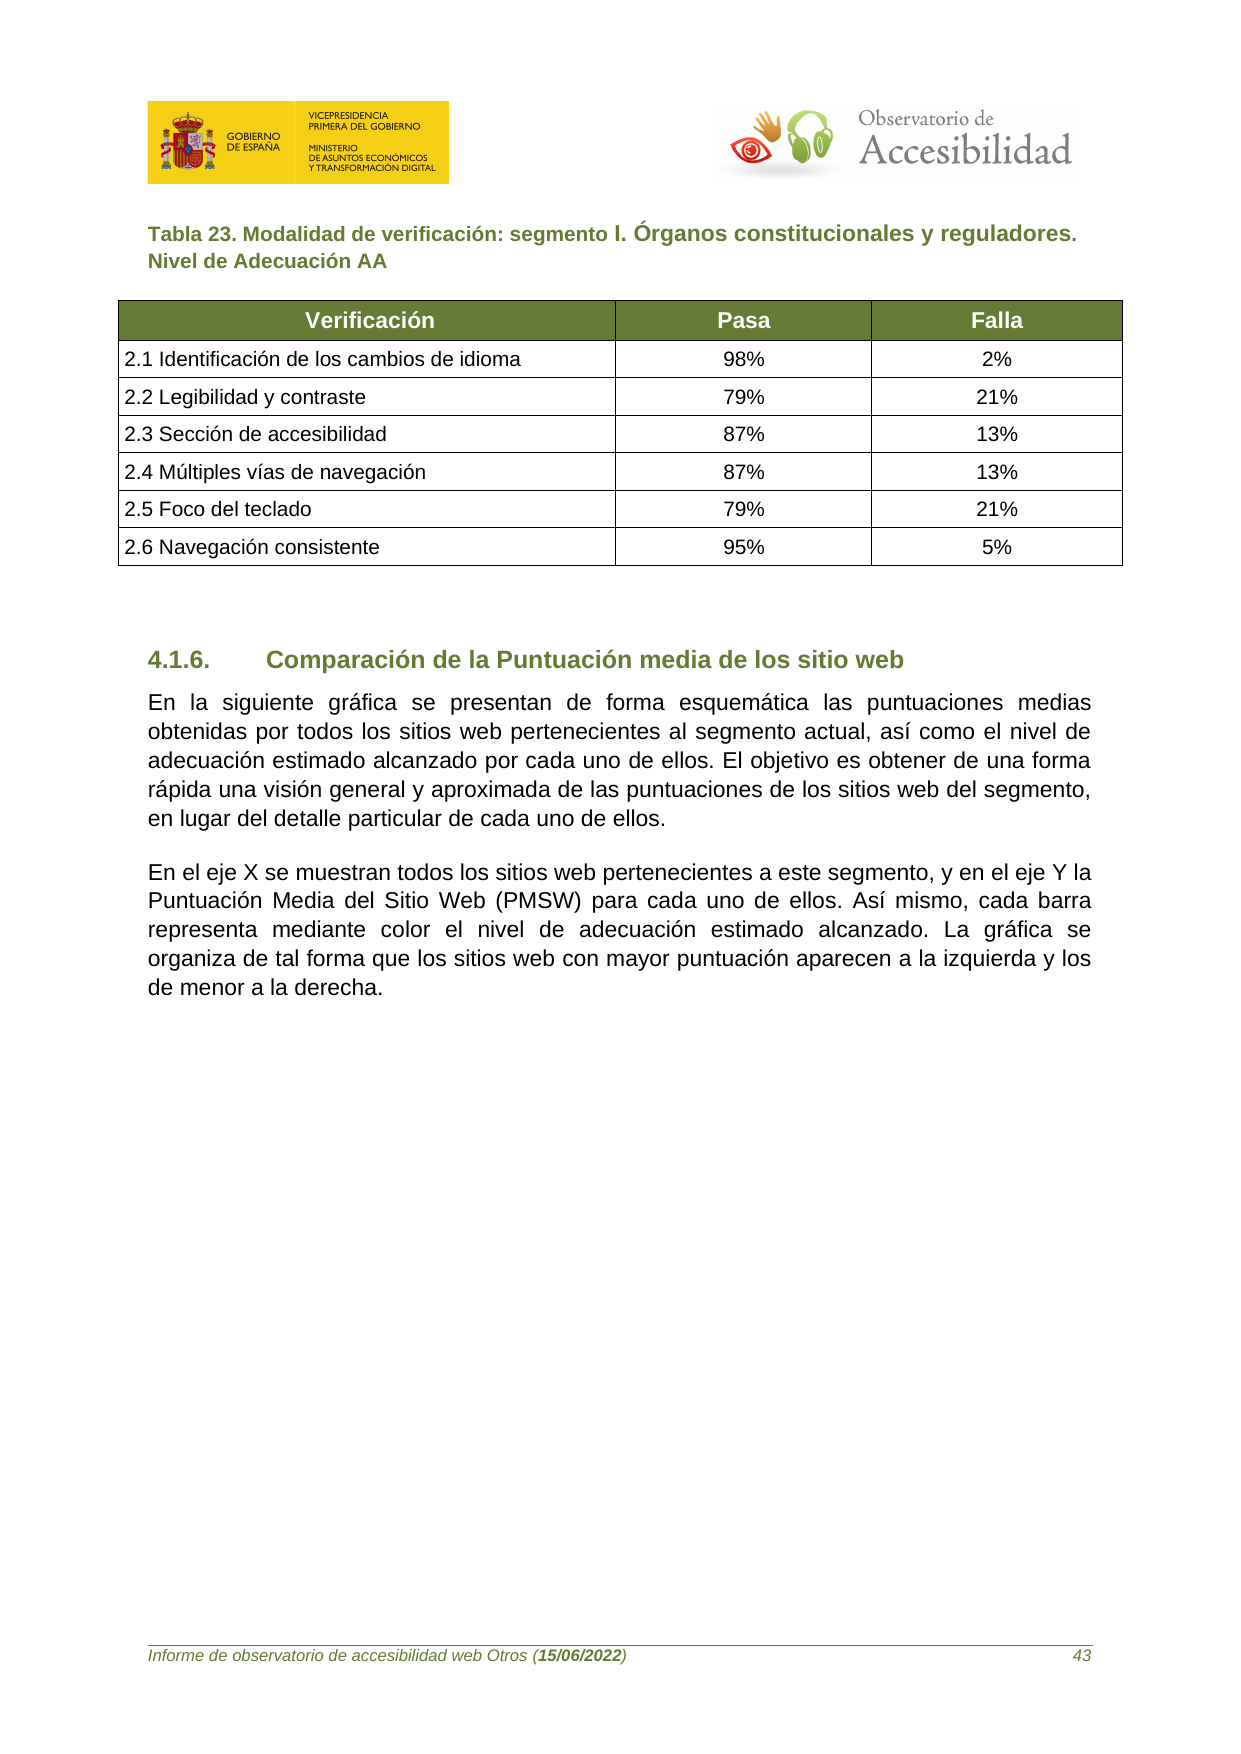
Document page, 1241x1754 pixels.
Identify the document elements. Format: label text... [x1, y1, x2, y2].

text En el eje X se muestran todos los sitios web pertenecientes a este segmento, y en el eje Y la Puntuación Media del Sitio Web (PMSW) para cada uno de ellos. Así mismo, cada barra representa mediante color el nivel de adecuación estimado alcanzado. La gráfica se organiza de tal forma que los sitios web con mayor puntuación aparecen a la izquierda y los de menor a la derecha. [148, 858, 1092, 1001]
table_cell 21% [872, 491, 1122, 527]
table_cell 13% [872, 453, 1122, 490]
table_cell 2.2 Legibilidad y contraste [119, 378, 615, 415]
table_cell 5% [872, 528, 1122, 565]
table_cell 2.1 Identificación de los cambios de idioma [119, 341, 615, 377]
table_cell 2.6 Navegación consistente [119, 528, 615, 565]
text En la siguiente gráfica se presentan de forma esquemática las puntuaciones medias obtenidas por todos los sitios web pertenecientes al segmento actual, así como el nivel de adecuación estimado alcanzado por cada uno de ellos. El objetivo es obtener de una forma rápida una visión general y aproximada de las puntuaciones de los sitios web del segmento, en lugar del detalle particular de cada uno de ellos. [148, 689, 1092, 831]
table_cell 2.5 Foco del teclado [119, 491, 615, 527]
table_cell 2.4 Múltiples vías de navegación [119, 453, 615, 490]
text Tabla 8. Modalidad de verificación: segmento I. Órganos constitucionales y reguladores. Nivel de Adecuación AA [148, 220, 1092, 272]
table_header Pasa [616, 301, 871, 340]
picture [710, 101, 1086, 184]
table_cell 2% [872, 341, 1122, 377]
table_cell 21% [872, 378, 1122, 415]
table_cell 95% [616, 528, 871, 565]
table_cell 2.3 Sección de accesibilidad [119, 416, 615, 452]
table_cell 87% [616, 416, 871, 452]
table_cell 98% [616, 341, 871, 377]
table_cell 79% [616, 491, 871, 527]
table_header Falla [872, 301, 1122, 340]
table_cell 13% [872, 416, 1122, 452]
table_cell 79% [616, 378, 871, 415]
subtitle Comparación de la Puntuación media de los sitio web [148, 645, 1092, 673]
picture [147, 101, 450, 184]
table_header Verificación [119, 301, 615, 340]
table_cell 87% [616, 453, 871, 490]
